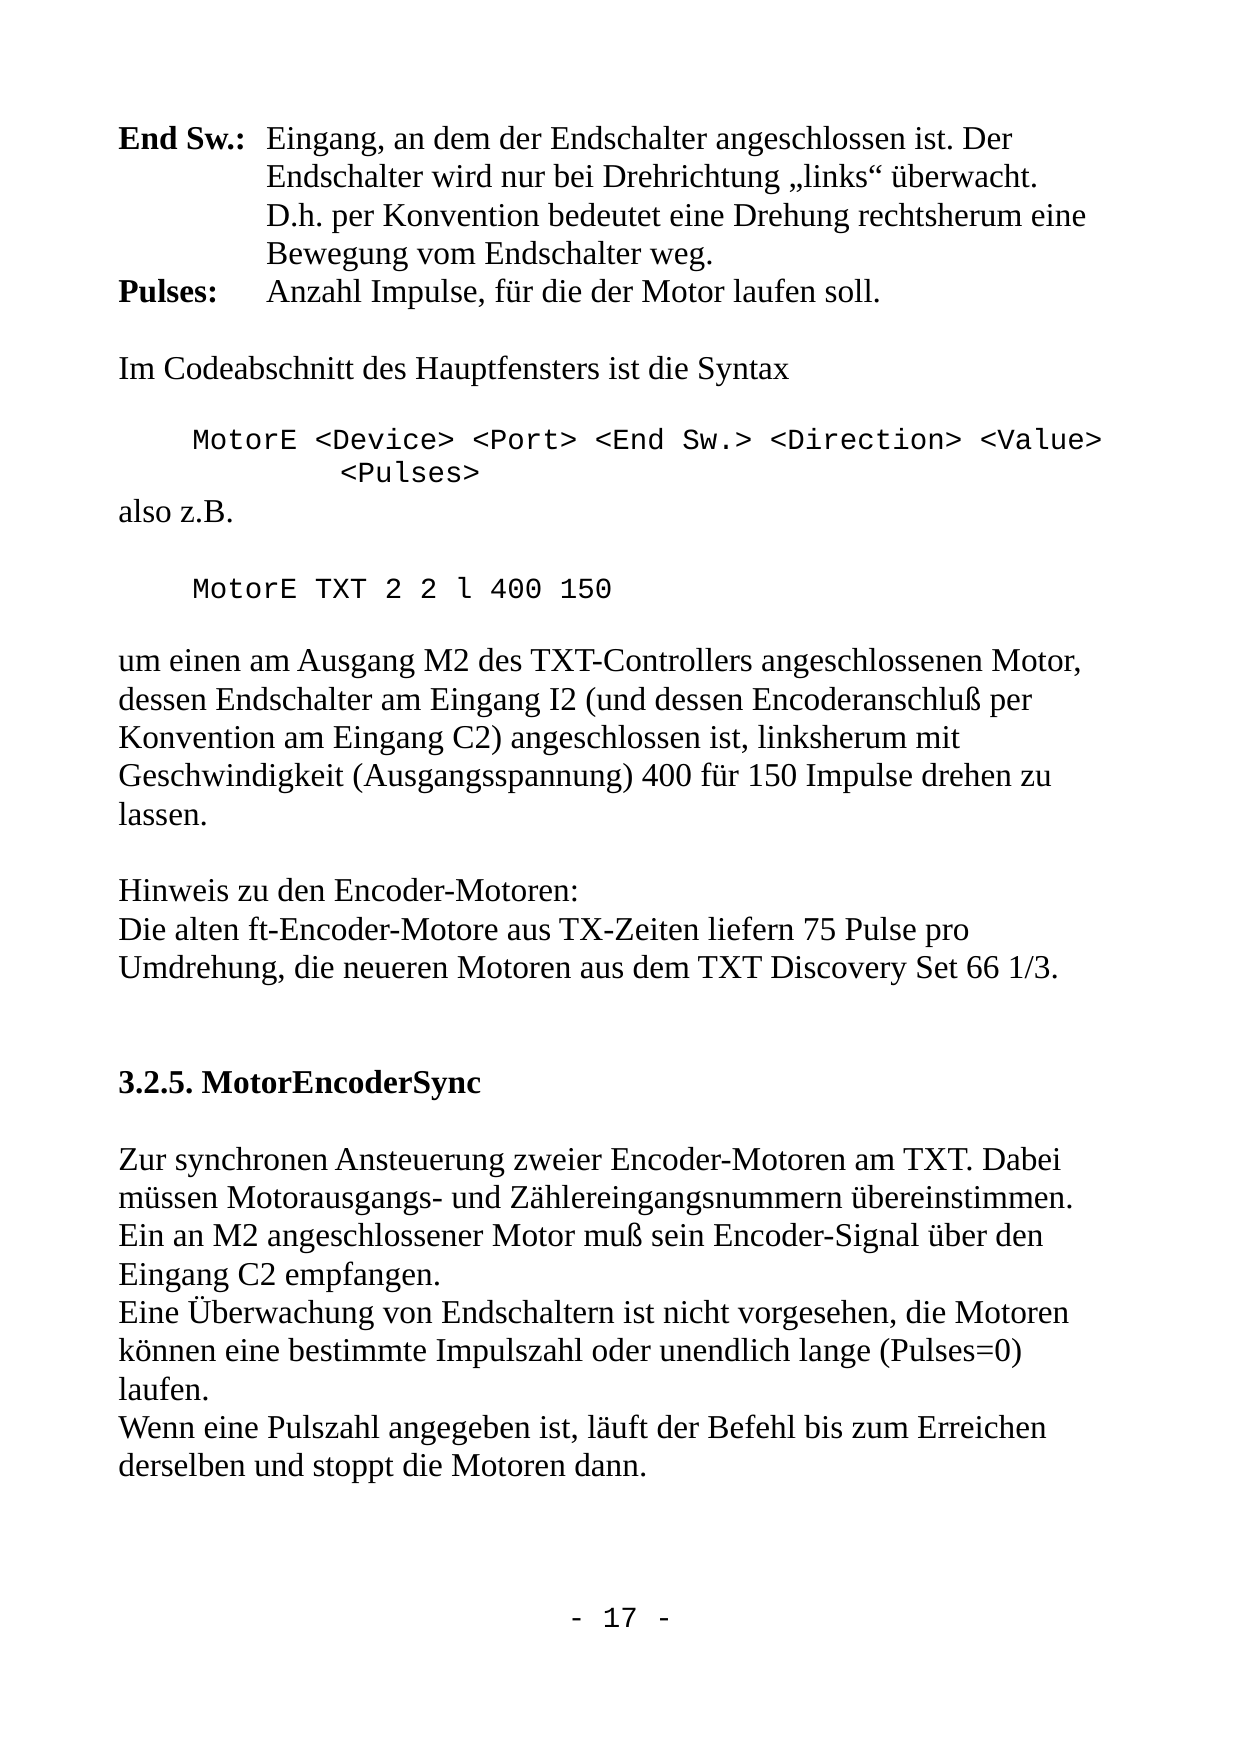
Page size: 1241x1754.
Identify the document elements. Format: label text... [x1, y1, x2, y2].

text MotorE <Device> <Port> <End Sw.> <Direction> <Value> <Pulses> [118, 425, 1122, 491]
text um einen am Ausgang M2 des TXT-Controllers angeschlossenen Motor, dessen Endschalter am Eingang I2 (und dessen Encoderanschluß per Konvention am Eingang C2) angeschlossen ist, linksherum mit Geschwindigkeit (Ausgangsspannung) 400 für 150 Impulse drehen zu lassen. [118, 640, 1122, 832]
text Wenn eine Pulszahl angegeben ist, läuft der Befehl bis zum Erreichen derselben und stoppt die Motoren dann. [118, 1407, 1122, 1484]
text Pulses: Anzahl Impulse, für die der Motor laufen soll. [118, 271, 1122, 310]
text Zur synchronen Ansteuerung zweier Encoder-Motoren am TXT. Dabei müssen Motorausgangs- und Zählereingangsnummern übereinstimmen. Ein an M2 angeschlossener Motor muß sein Encoder-Signal über den Eingang C2 empfangen. [118, 1139, 1122, 1292]
text End Sw.: Eingang, an dem der Endschalter angeschlossen ist. Der Endschalter wird nur bei Drehrichtung „links“ überwacht. [118, 118, 1122, 195]
text Die alten ft-Encoder-Motore aus TX-Zeiten liefern 75 Pulse pro Umdrehung, die neueren Motoren aus dem TXT Discovery Set 66 1/3. [118, 909, 1122, 985]
text Hinweis zu den Encoder-Motoren: [118, 870, 1122, 909]
text 3.2.5. MotorEncoderSync [118, 1062, 1122, 1100]
text D.h. per Konvention bedeutet eine Drehung rechtsherum eine Bewegung vom Endschalter weg. [118, 195, 1122, 271]
text also z.B. [118, 491, 1122, 529]
text Eine Überwachung von Endschaltern ist nicht vorgesehen, die Motoren können eine bestimmte Impulszahl oder unendlich lange (Pulses=0) laufen. [118, 1292, 1122, 1407]
text Im Codeabschnitt des Hauptfensters ist die Syntax [118, 348, 1122, 386]
text MotorE TXT 2 2 l 400 150 [118, 567, 1122, 607]
